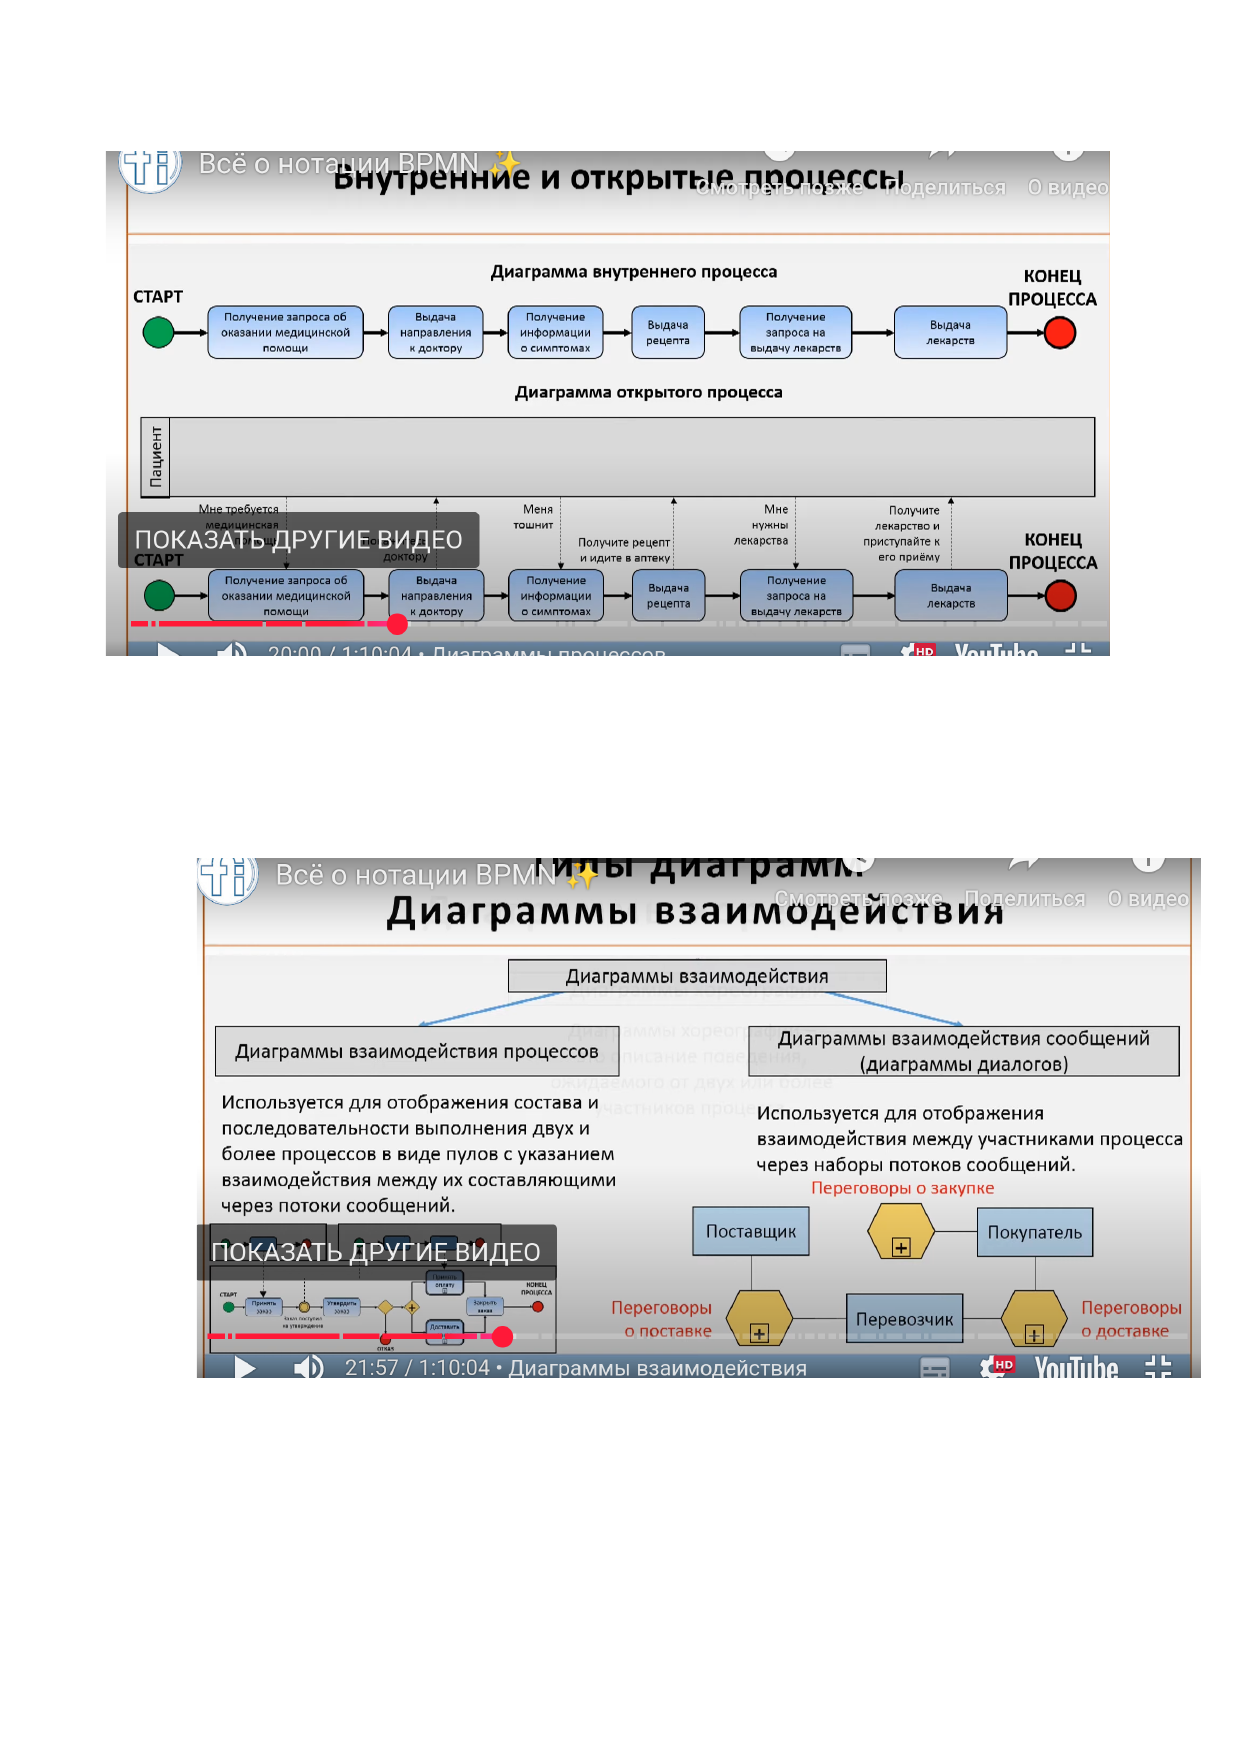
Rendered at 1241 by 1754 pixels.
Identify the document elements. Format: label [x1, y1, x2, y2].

picture [105, 151, 1110, 656]
picture [196, 858, 1201, 1378]
